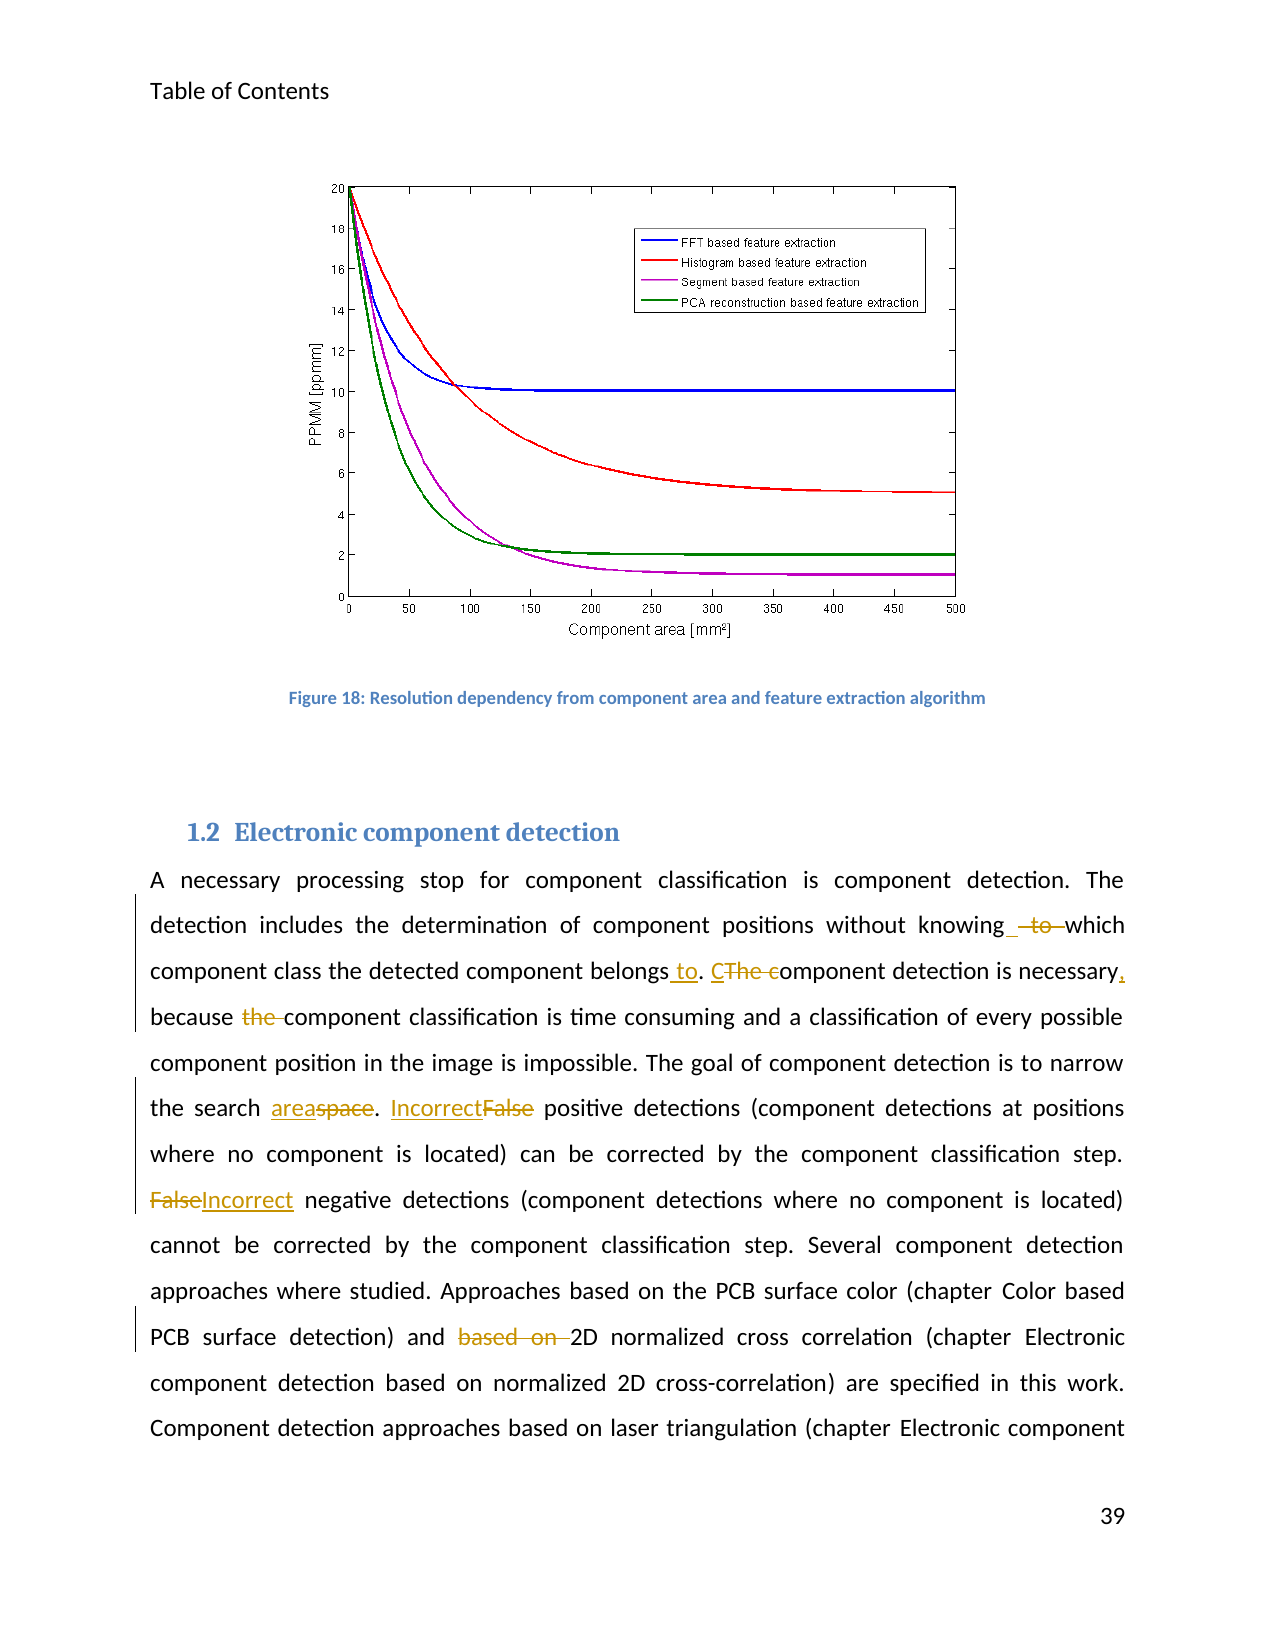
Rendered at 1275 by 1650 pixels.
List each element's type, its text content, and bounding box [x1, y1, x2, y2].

text A necessary processing stop for component classification is component detection. The detection includes the determination of component positions without knowing which component class the detected component belongs to. Component detection is necessary, because component classification is time consuming and a classification of every possible component position in the image is impossible. The goal of component detection is to narrow the search area. Incorrect positive detections (component detections at positions where no component is located) can be corrected by the component classification step. Incorrect negative detections (component detections where no component is located) cannot be corrected by the component classification step. Several component detection approaches where studied. Approaches based on the PCB surface color (chapter Color based PCB surface detection) and 2D normalized cross correlation (chapter Electronic component detection based on normalized 2D cross-correlation) are specified in this work. Component detection approaches based on laser triangulation (chapter Electronic component detection based on Height map from laser triangulation) or PCB 3D models (chapter Electronic component detection based on 3D model) were already specified in several papers. [150, 864, 1125, 1443]
subtitle Electronic component detection [187, 817, 1125, 848]
text Figure 18: Resolution dependency from component area and feature extraction algorithm [150, 686, 1125, 709]
picture [246, 150, 1029, 650]
